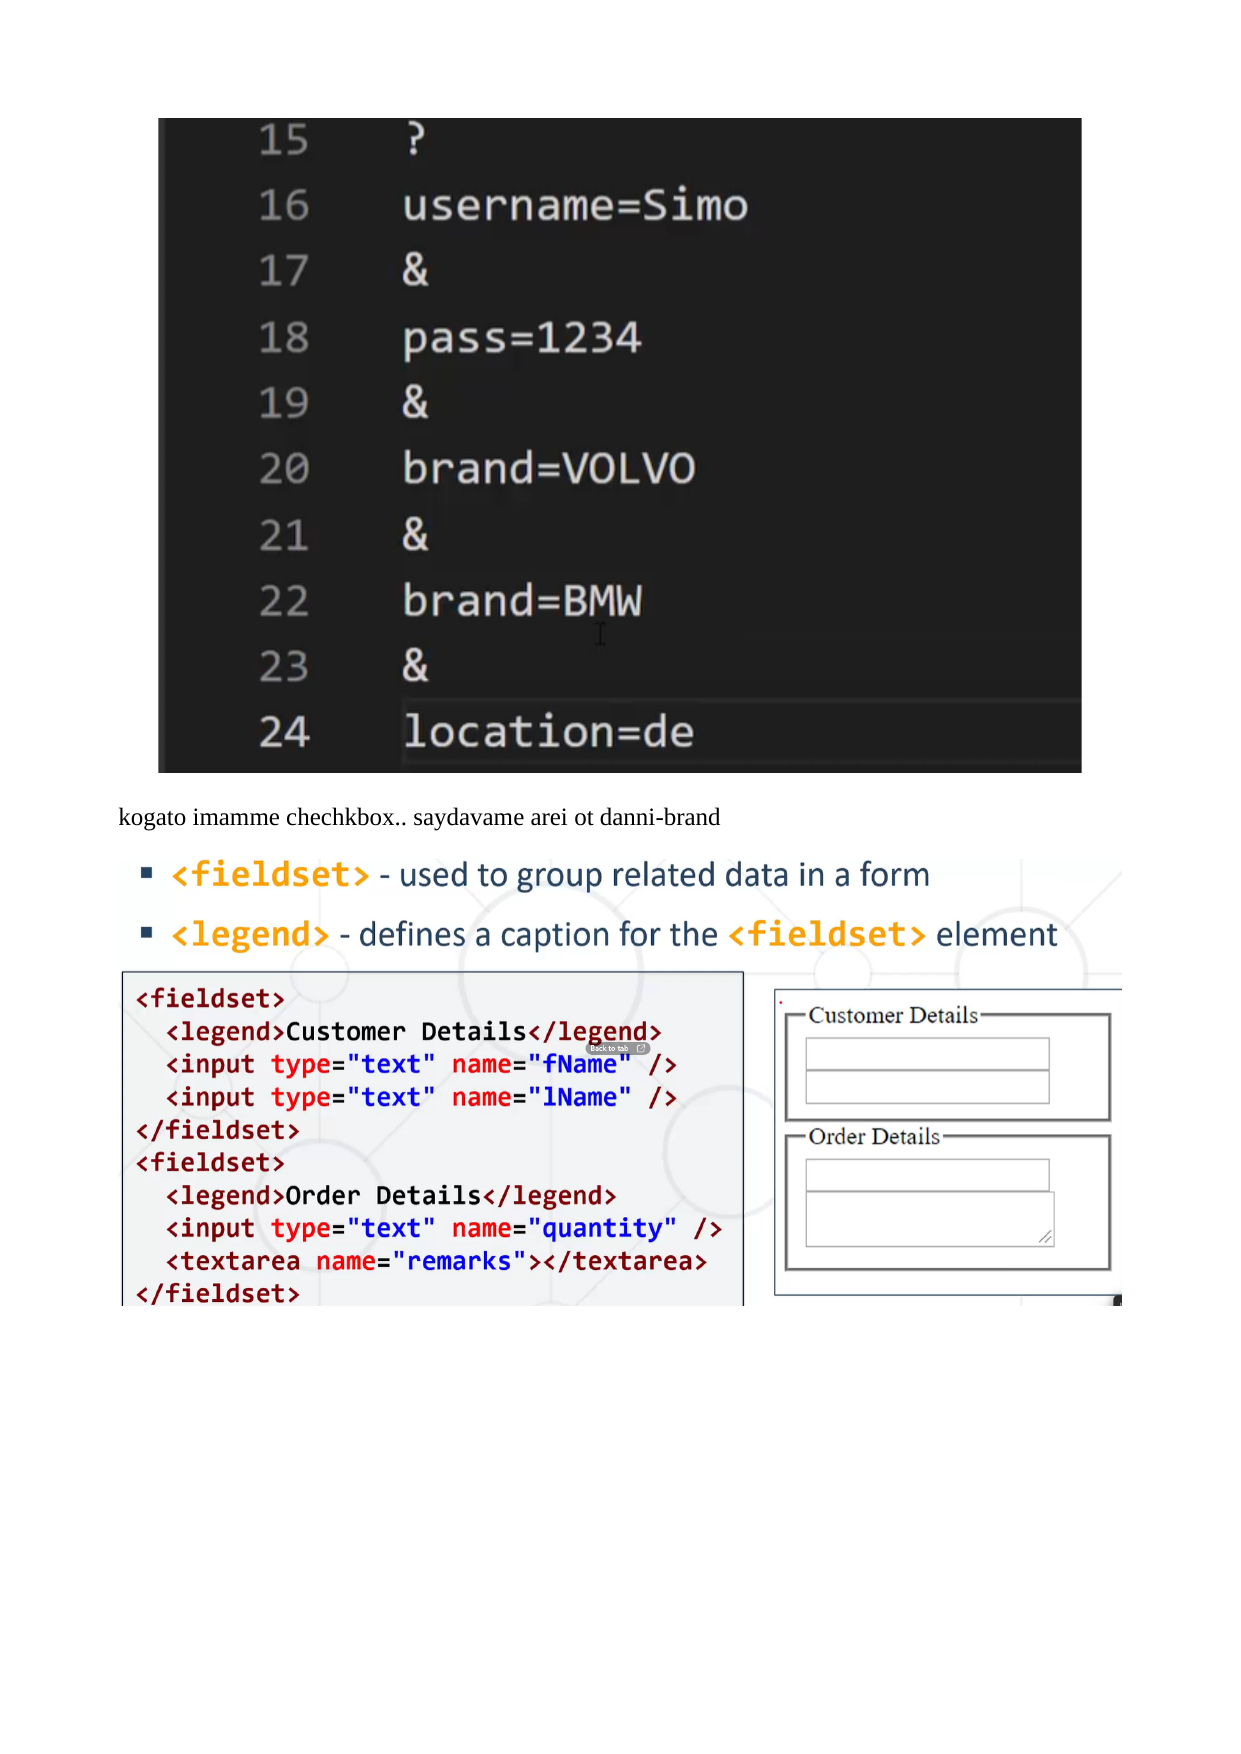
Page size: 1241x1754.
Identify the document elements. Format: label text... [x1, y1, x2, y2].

picture [118, 859, 1122, 1306]
text kogato imamme chechkbox.. saydavame arei ot danni-brand [118, 802, 1122, 830]
picture [158, 118, 1082, 773]
